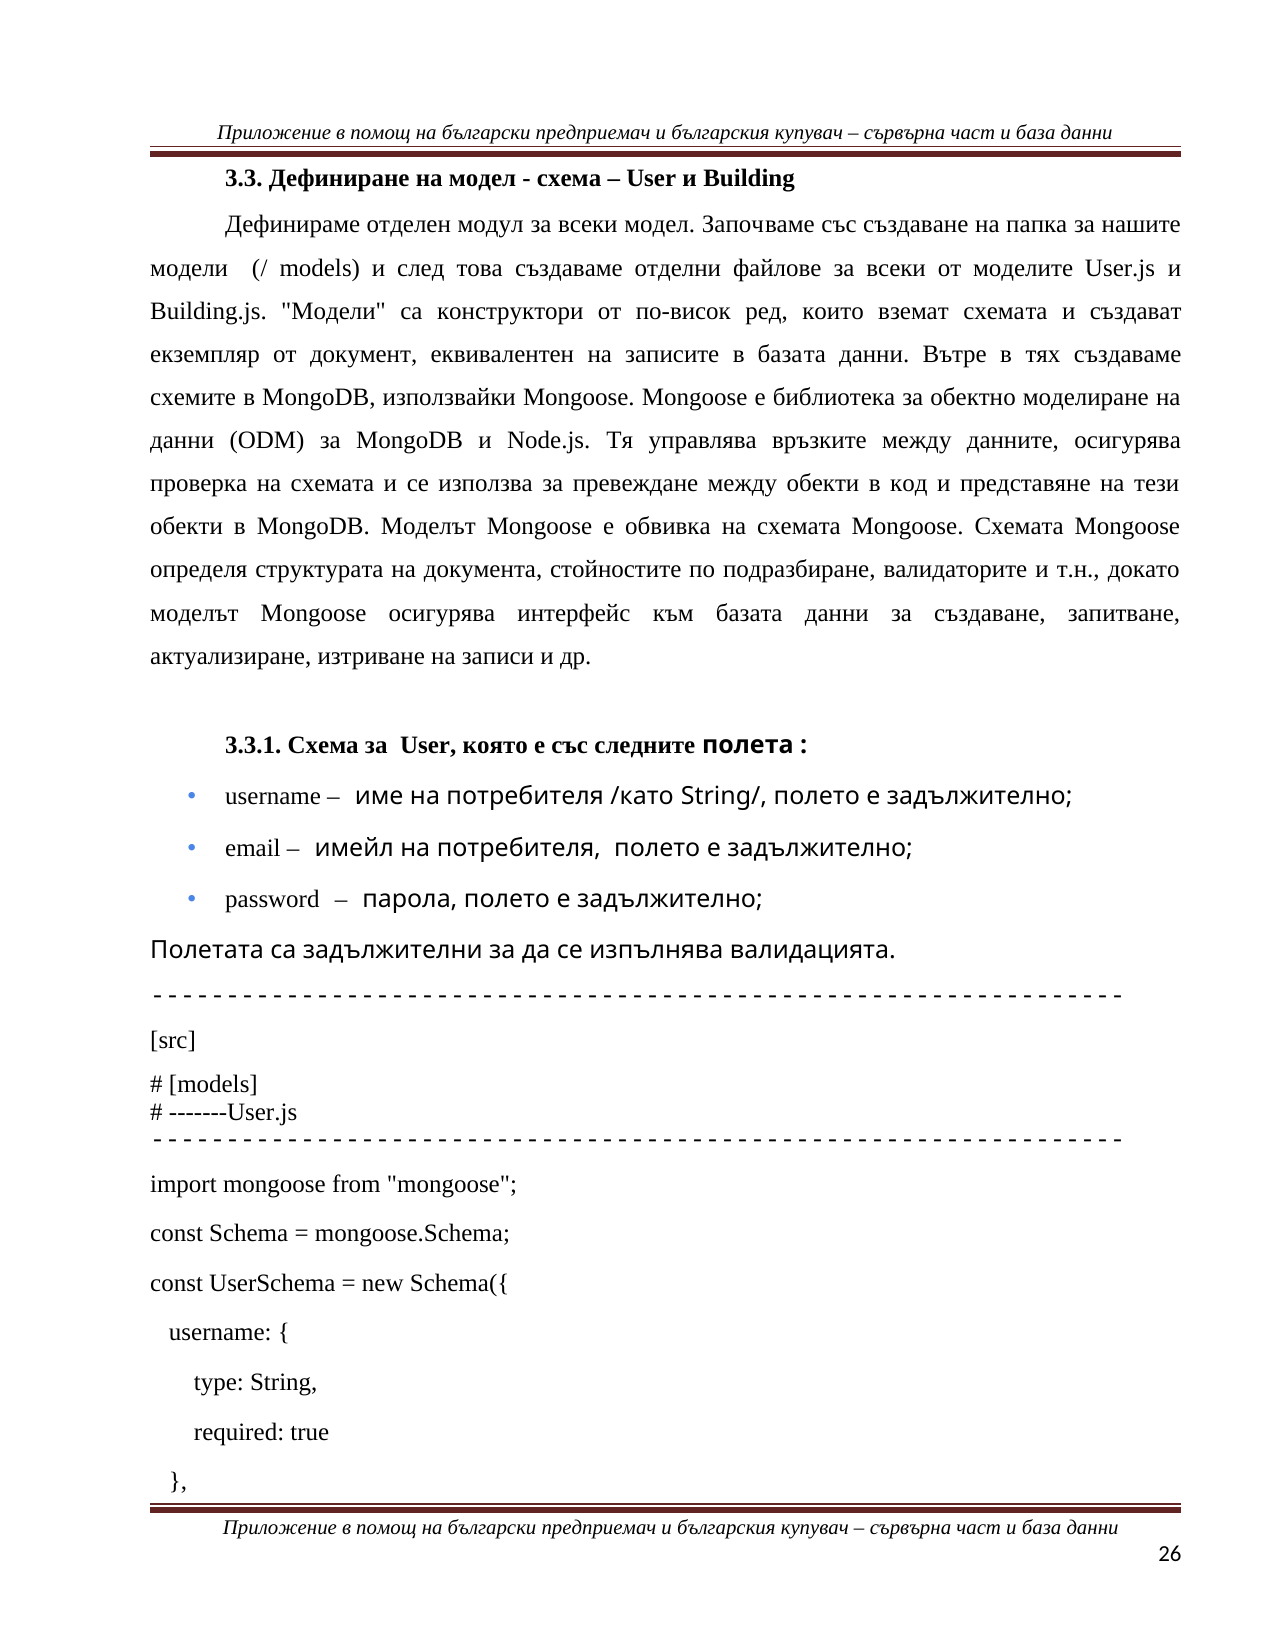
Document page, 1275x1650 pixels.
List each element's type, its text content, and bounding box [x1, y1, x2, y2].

text ----------------------------------------------------------------- [150, 983, 1181, 1011]
text ----------------------------------------------------------------- [150, 1126, 1181, 1154]
text 3.3. Дефиниране на модел - схема – User и Building [150, 159, 1181, 193]
text type: String, [150, 1367, 1181, 1396]
text Полетата са задължителни за да се изпълнява валидацията. [150, 932, 1181, 966]
list password – парола, полето е задължително; [187, 881, 1181, 915]
text import mongoose from "mongoose"; [150, 1169, 1181, 1197]
list email – имейл на потребителя, полето е задължително; [187, 829, 1181, 864]
text const UserSchema = new Schema({ [150, 1268, 1181, 1297]
text # -------User.js [150, 1097, 1181, 1126]
text 3.3.1. Схема за User, която е със следните полета : [150, 727, 1181, 761]
text const Schema = mongoose.Schema; [150, 1218, 1181, 1247]
text [src] [150, 1026, 1181, 1054]
text # [models] [150, 1069, 1181, 1097]
text username: { [150, 1317, 1181, 1346]
text required: true [150, 1417, 1181, 1445]
text }, [150, 1466, 1181, 1495]
text Дефинираме отделен модул за всеки модел. Започваме със създаване на папка за нашите модели (/ models) и след това създаваме отделни файлове за всеки от моделите User.js и Building.js. "Модели" са конструктори от по-висок ред, които вземат схемата и създават екземпляр от документ, еквивалентен на записите в базата данни. Вътре в тях създаваме схемите в MongoDB, използвайки Mongoose. Mongoose е библиотека за обектно моделиране на данни (ODM) за MongoDB и Node.js. Тя управлява връзките между данните, осигурява проверка на схемата и се използва за превеждане между обекти в код и представяне на тези обекти в MongoDB. Моделът Mongoose е обвивка на схемата Mongoose. Схемата Mongoose определя структурата на документа, стойностите по подразбиране, валидаторите и т.н., докато моделът Mongoose осигурява интерфейс към базата данни за създаване, запитване, актуализиране, изтриване на записи и др. [150, 209, 1181, 669]
list username – име на потребителя /като String/, полето е задължително; [187, 778, 1181, 812]
